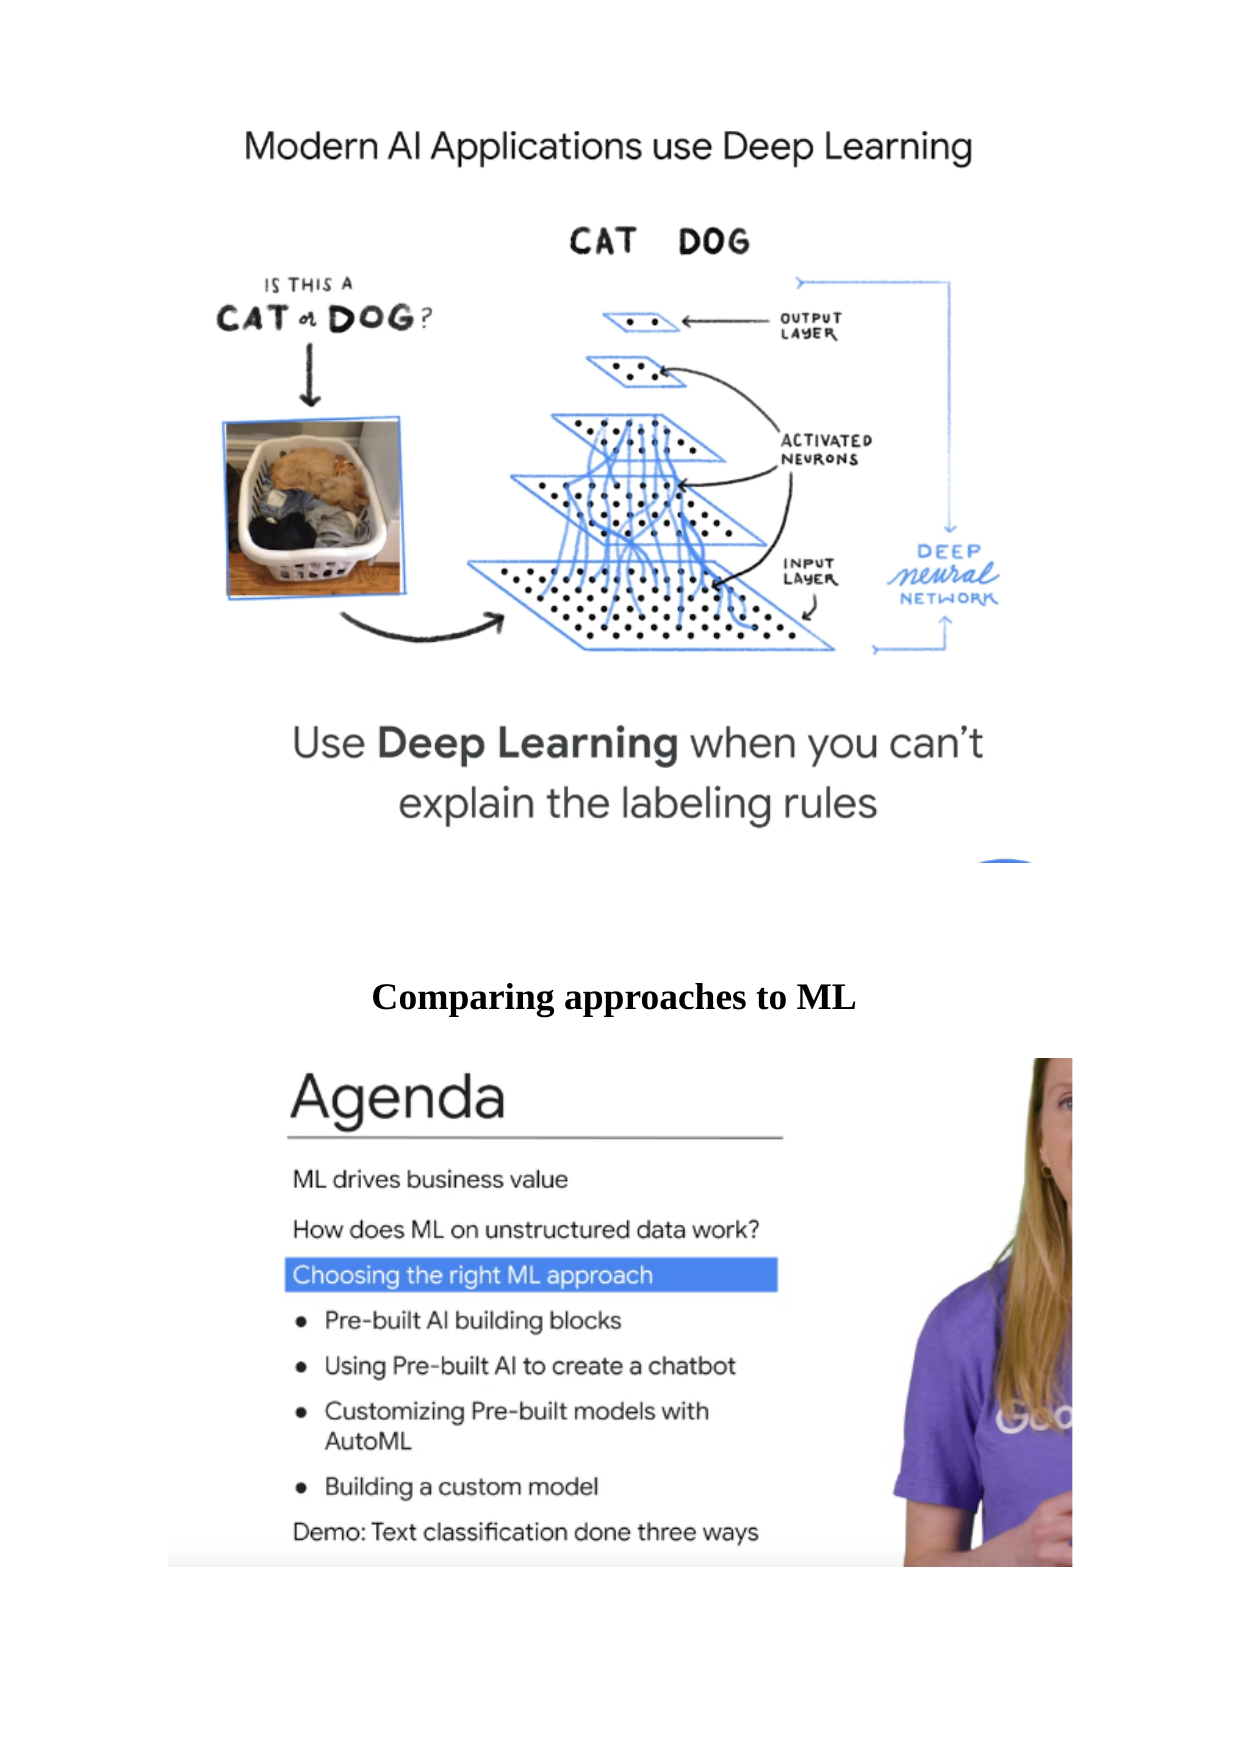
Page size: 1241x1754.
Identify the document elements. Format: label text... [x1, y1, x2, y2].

picture [167, 1058, 1073, 1567]
picture [118, 118, 1123, 669]
subtitle Comparing approaches to ML [118, 974, 1122, 1017]
picture [118, 696, 1123, 863]
